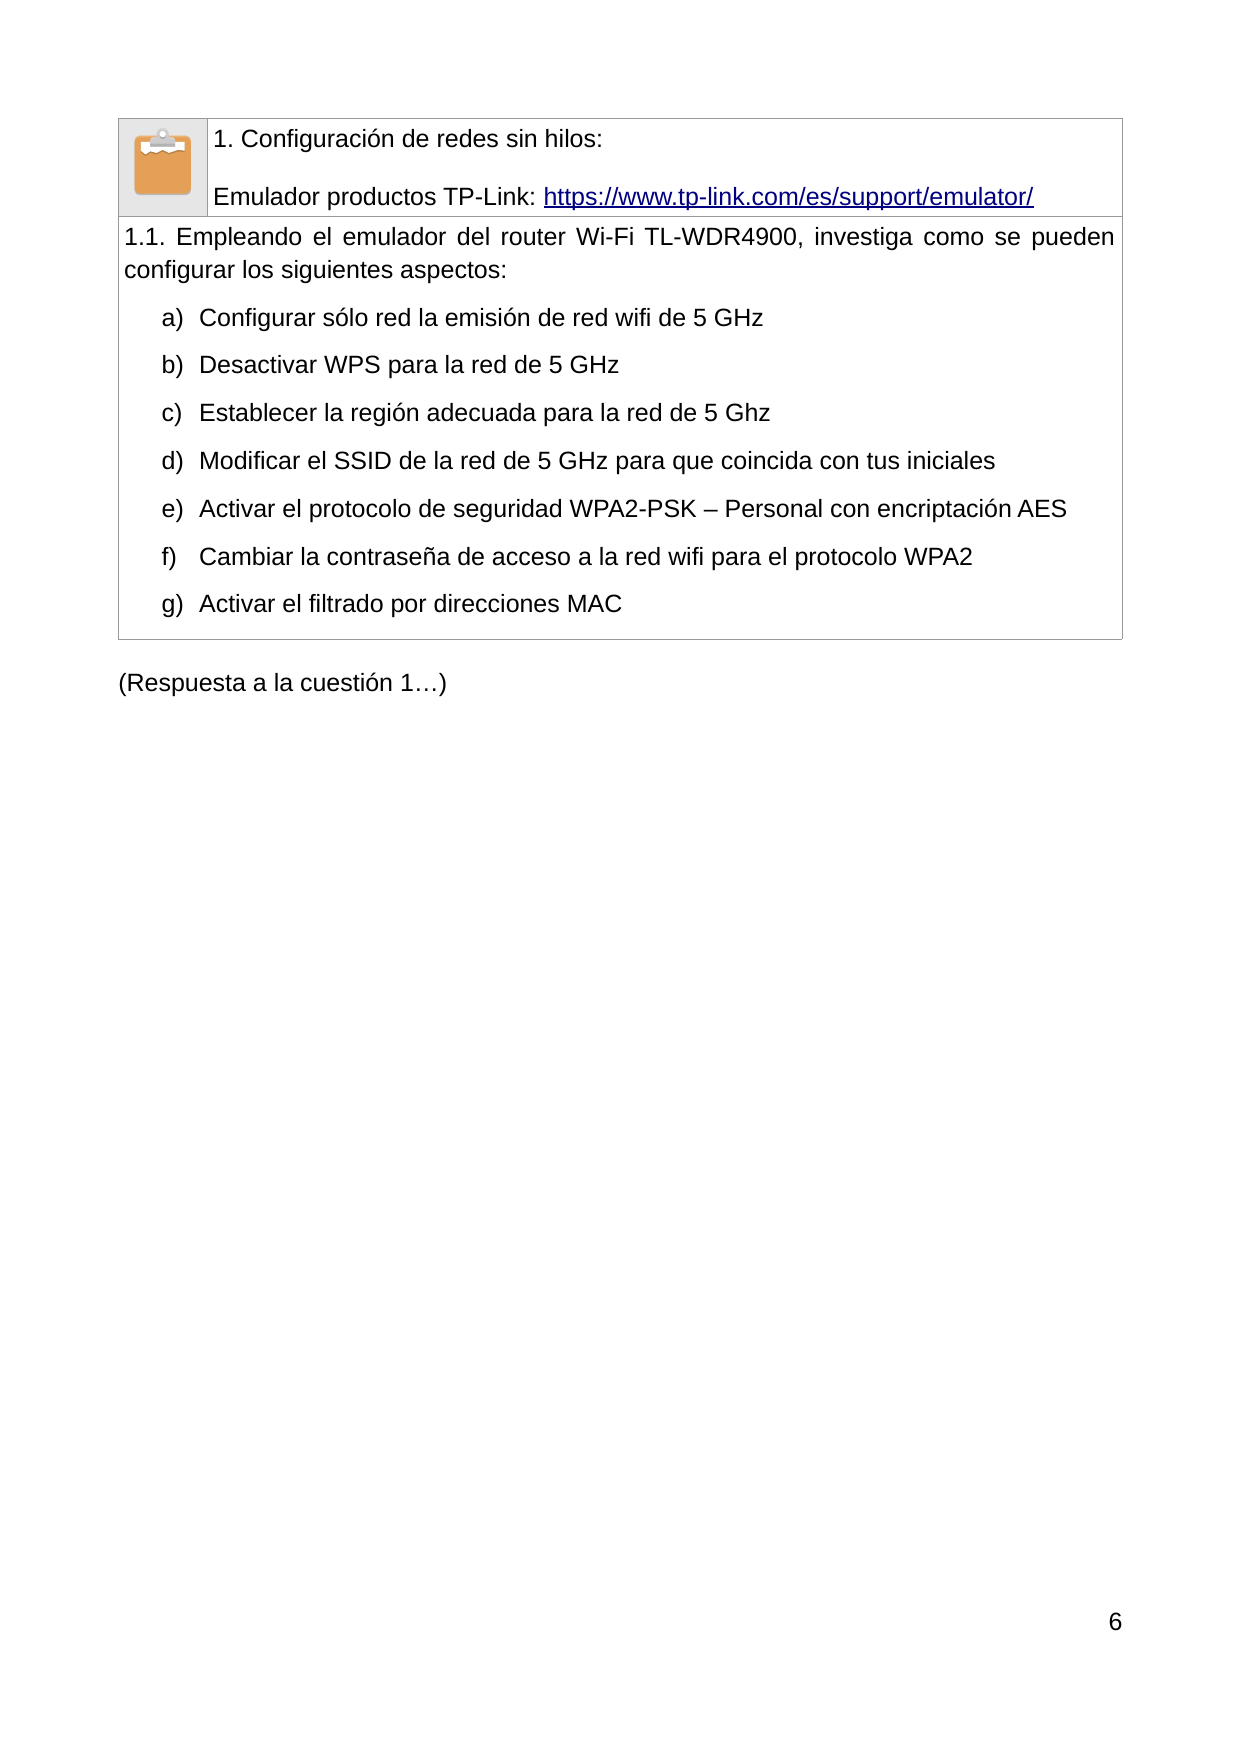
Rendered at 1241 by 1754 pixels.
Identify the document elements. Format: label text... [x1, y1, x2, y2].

text (Respuesta a la cuestión 1…) [118, 668, 1122, 696]
table_cell 1.1. Empleando el emulador del router Wi-Fi TL-WDR4900, investiga como se pueden configurar los siguientes aspectos: Configurar sólo red la emisión de red wifi de 5 GHz Desactivar WPS para la red de 5 GHz Establecer la región adecuada para la red de 5 Ghz Modificar el SSID de la red de 5 GHz para que coincida con tus iniciales Activar el protocolo de seguridad WPA2-PSK – Personal con encriptación AES Cambiar la contraseña de acceso a la red wifi para el protocolo WPA2 Activar el filtrado por direcciones MAC [119, 217, 1122, 639]
table_header 1. Configuración de redes sin hilos: Emulador productos TP-Link: https://www.tp-link.com/es/support/emulator/ [208, 119, 1122, 216]
table_header [119, 119, 207, 216]
